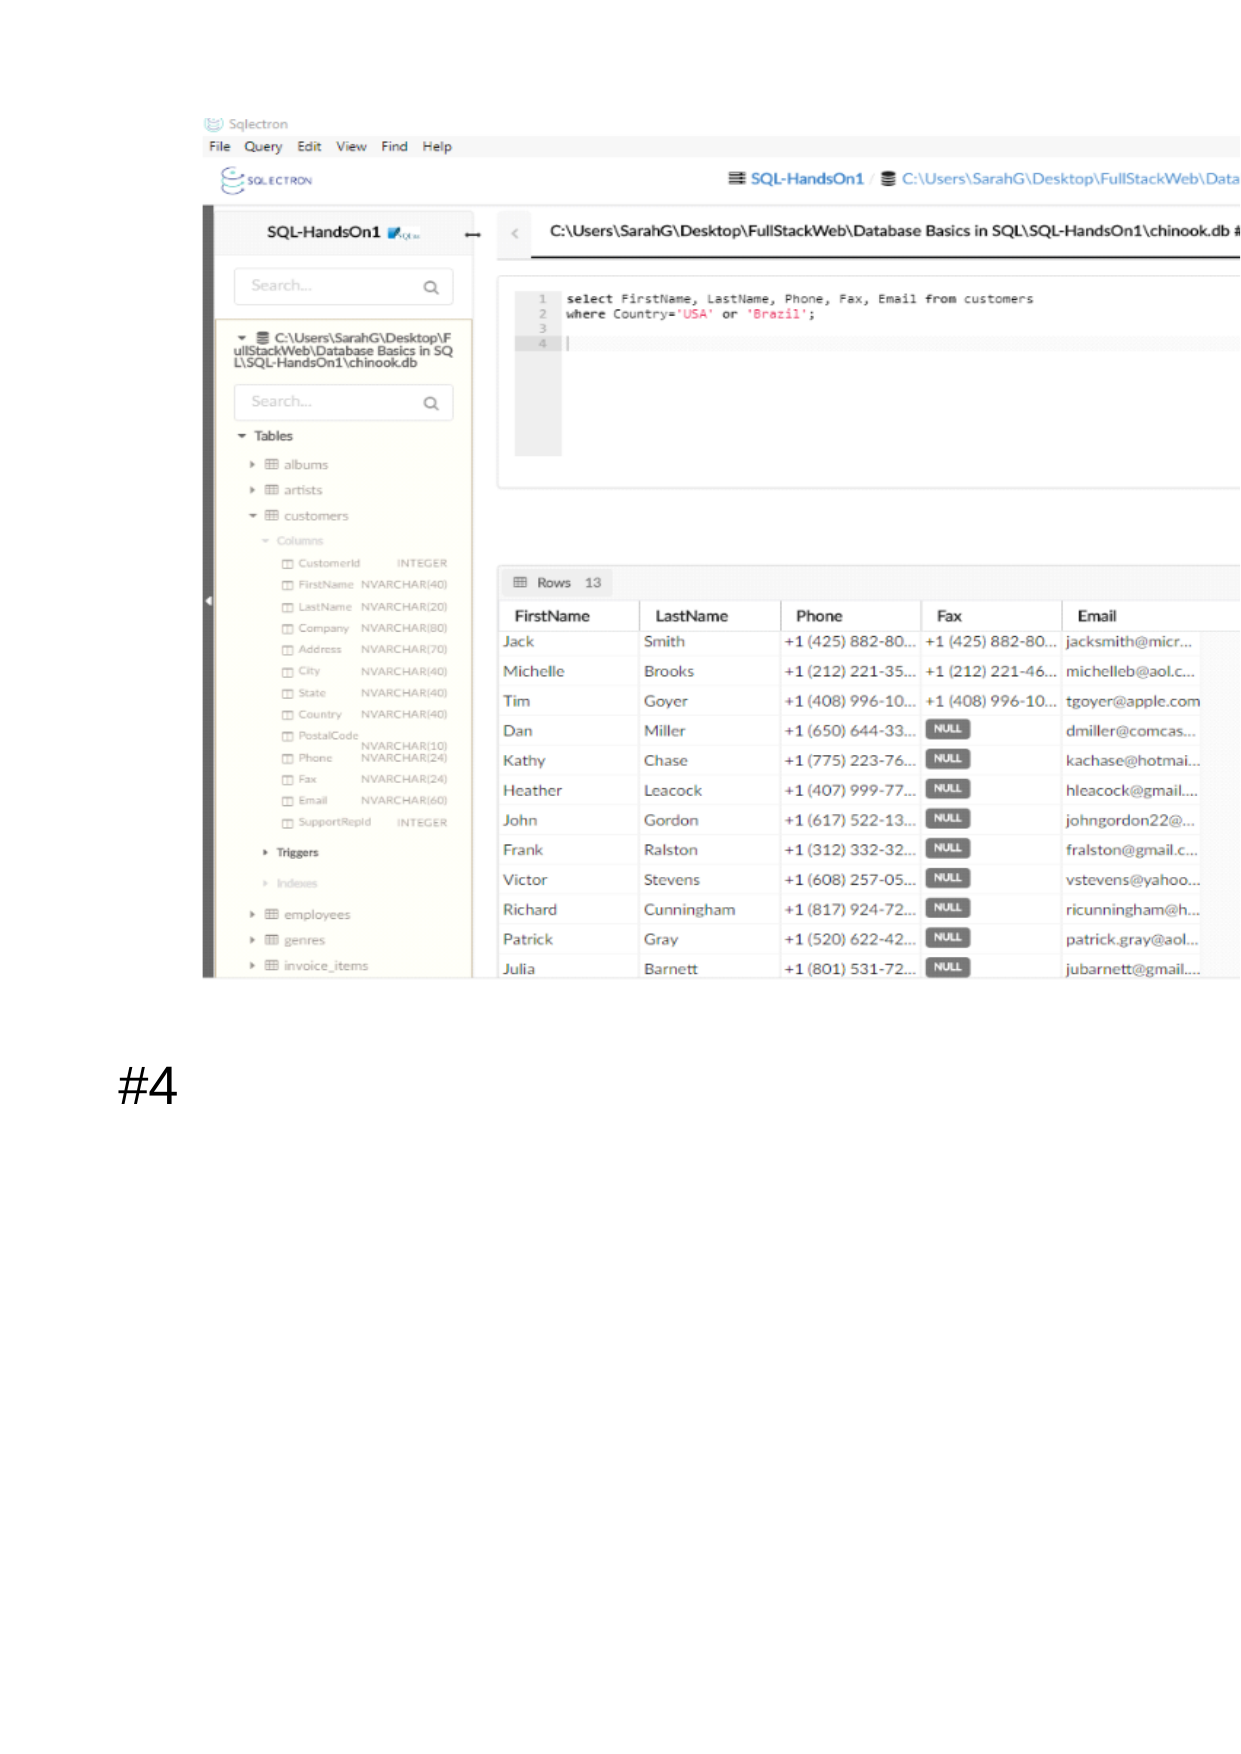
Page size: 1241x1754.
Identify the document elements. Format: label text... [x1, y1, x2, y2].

text #4 [118, 1053, 1122, 1116]
